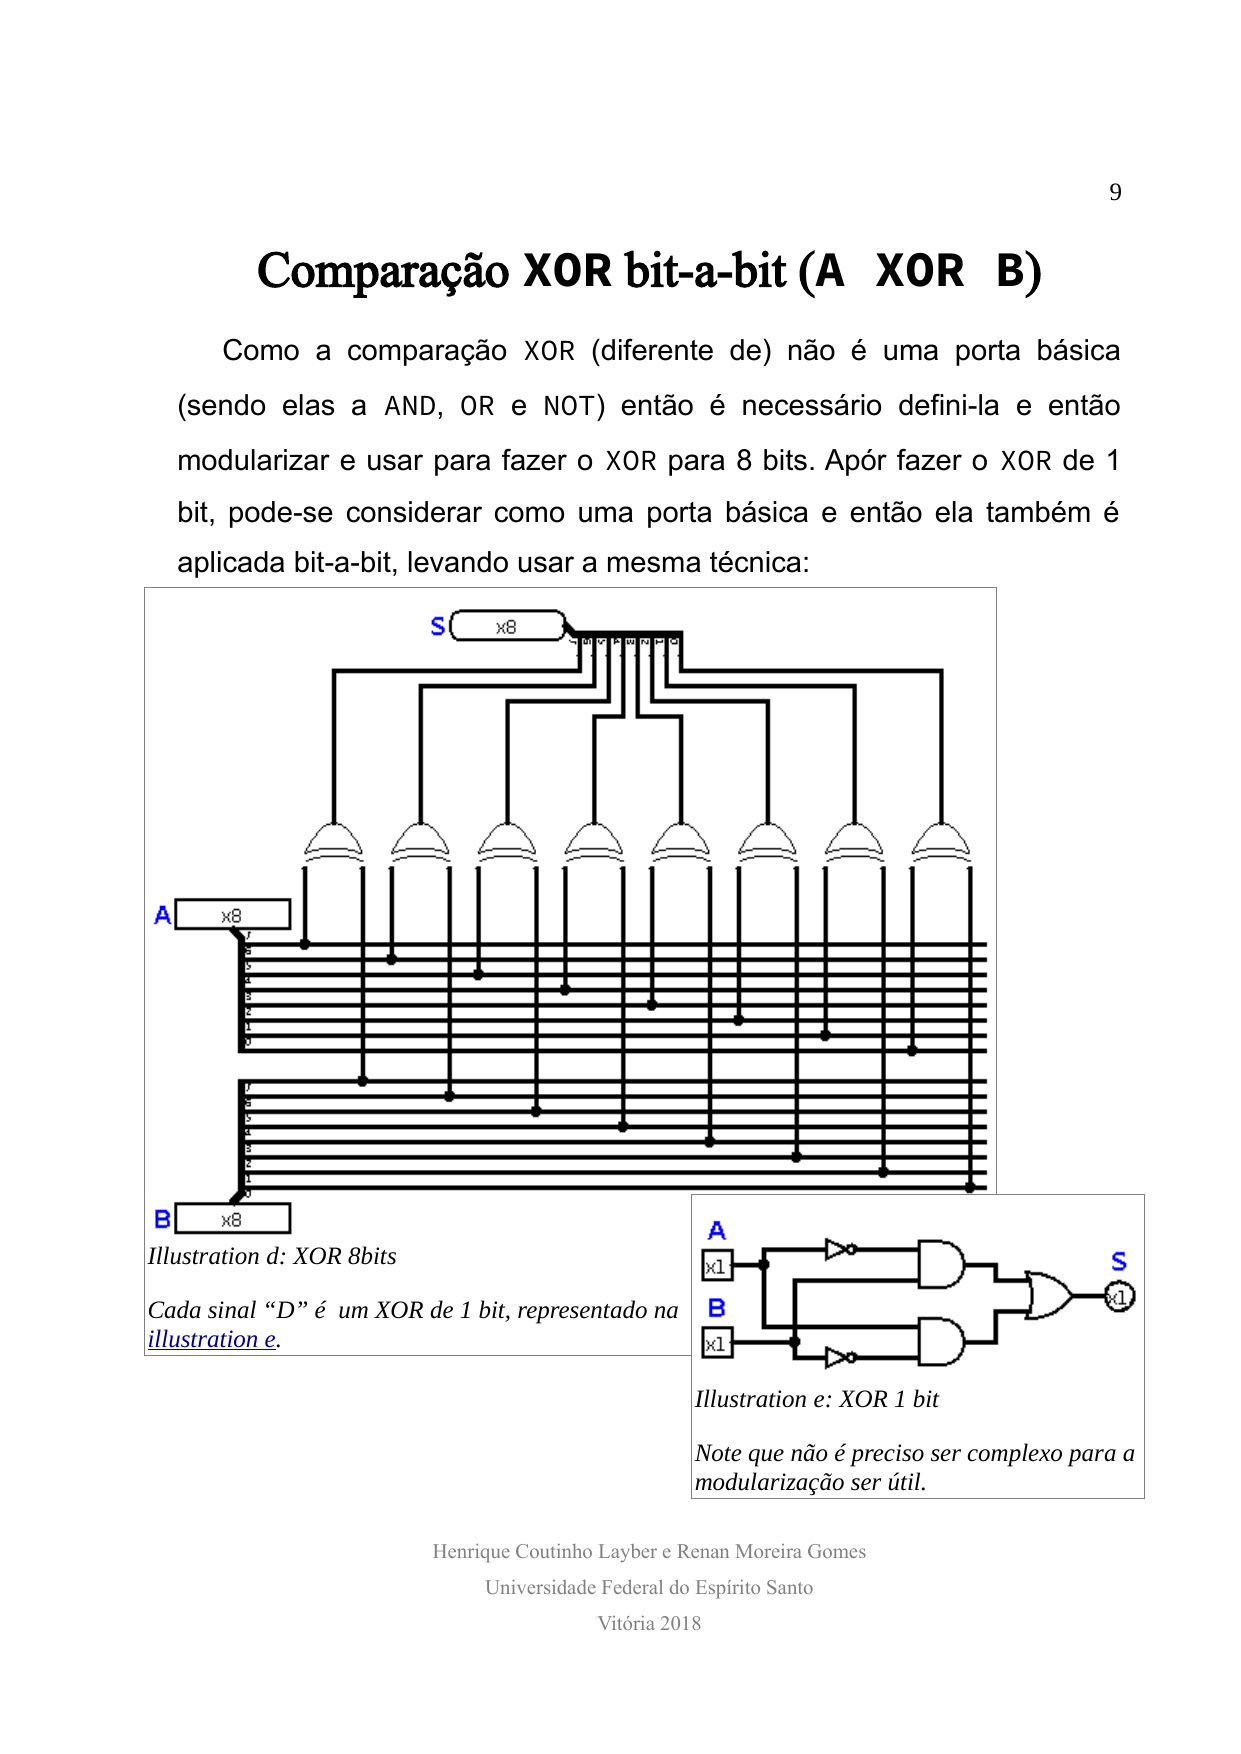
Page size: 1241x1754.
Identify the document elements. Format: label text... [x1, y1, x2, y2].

text Cada sinal “D” é um XOR de 1 bit, representado na illustration e. [147, 1295, 691, 1352]
text Illustration e: XOR 1 bit [694, 1379, 1141, 1413]
text Como a comparação XOR (diferente de) não é uma porta básica (sendo elas a AND, OR e NOT) então é necessário defini-la e então modularizar e usar para fazer o XOR para 8 bits. Apór fazer o XOR de 1 bit, pode-se considerar como uma porta básica e então ela também é aplicada bit-a-bit, levando usar a mesma técnica: [177, 331, 1122, 578]
picture [147, 602, 993, 1242]
text [692, 1195, 1144, 1498]
text Note que não é preciso ser complexo para a modularização ser útil. [694, 1438, 1141, 1495]
picture [694, 1209, 1142, 1379]
text Comparação XOR bit-a-bit (A XOR B) [177, 237, 1122, 300]
text Illustration d: XOR 8bits [147, 1242, 691, 1270]
text [145, 588, 996, 1355]
